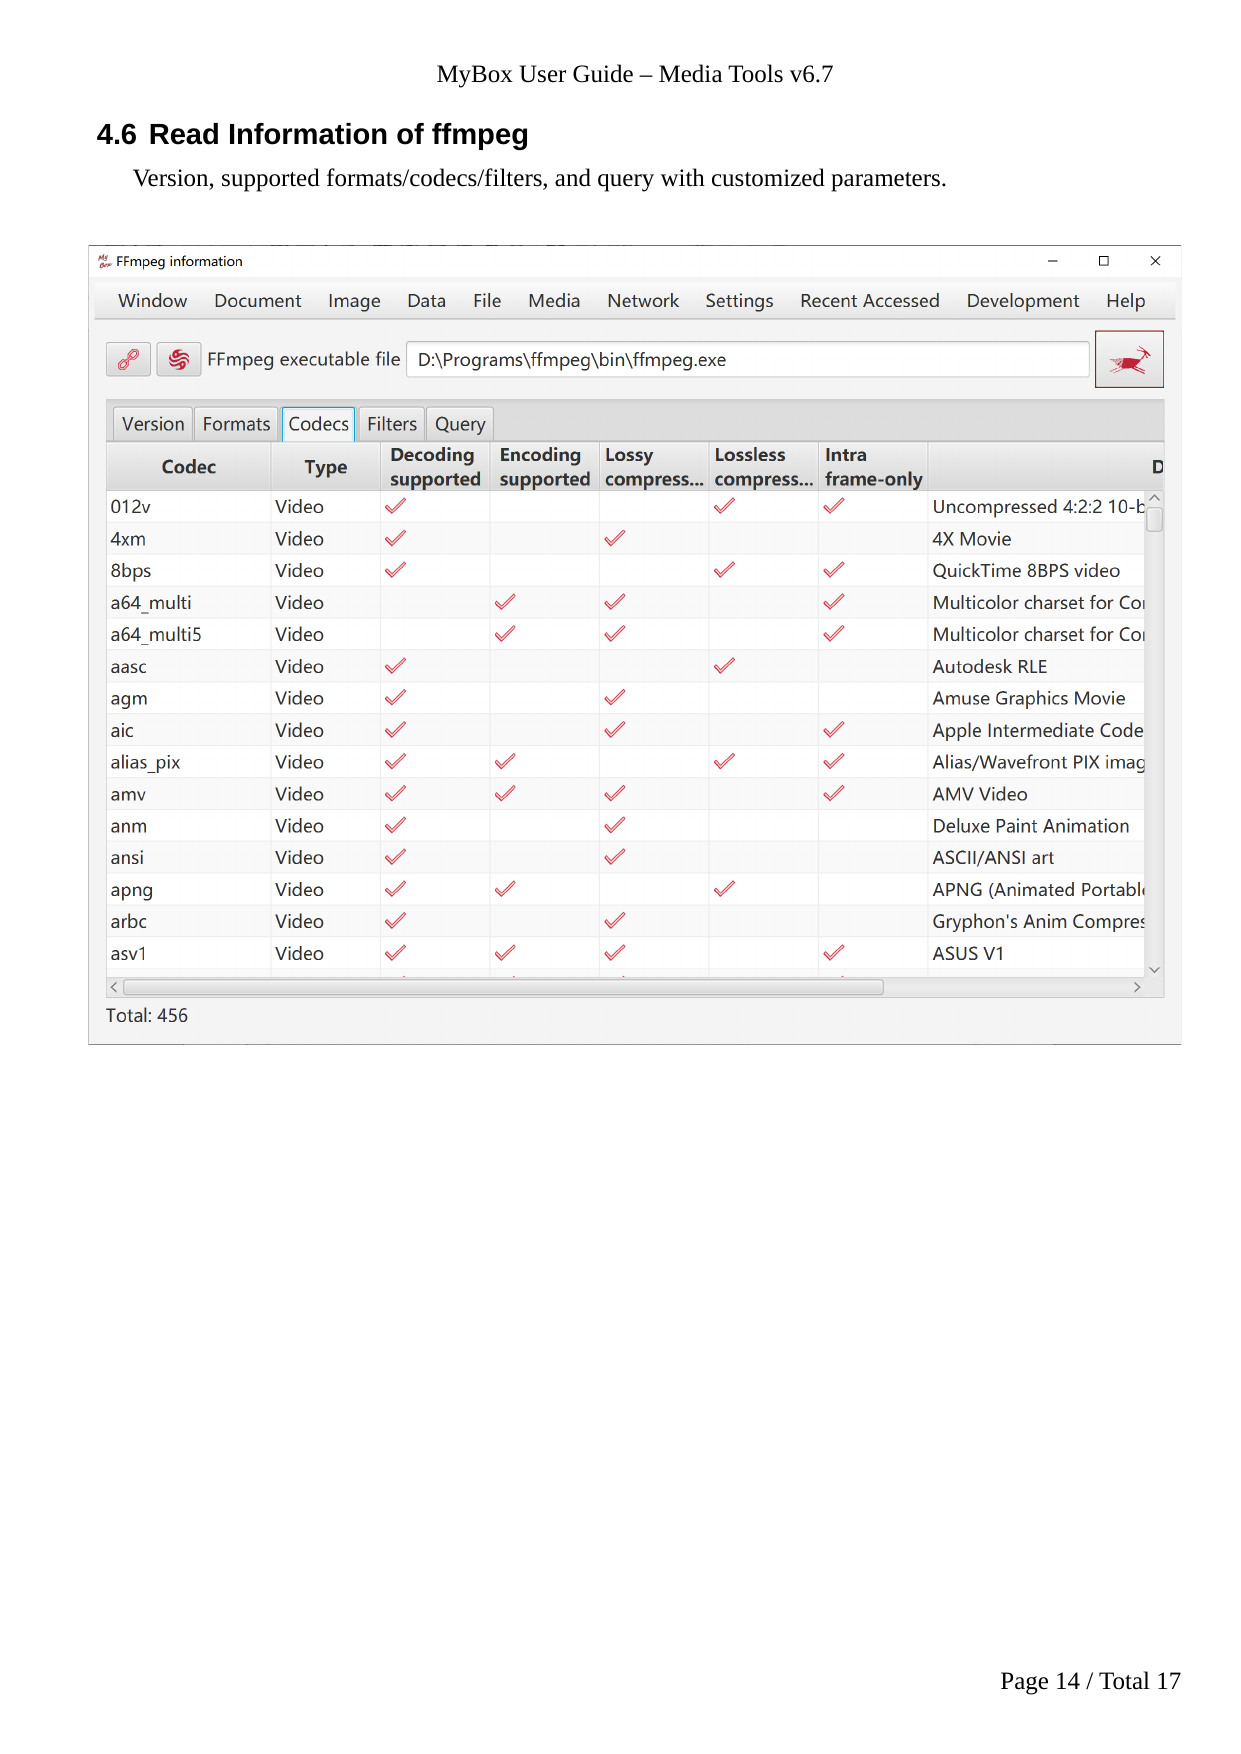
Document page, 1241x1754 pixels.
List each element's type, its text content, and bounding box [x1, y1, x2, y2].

subtitle Read Information of ffmpeg [88, 117, 1181, 151]
picture [88, 245, 1182, 1045]
text Version, supported formats/codecs/filters, and query with customized parameters. [88, 163, 1181, 192]
